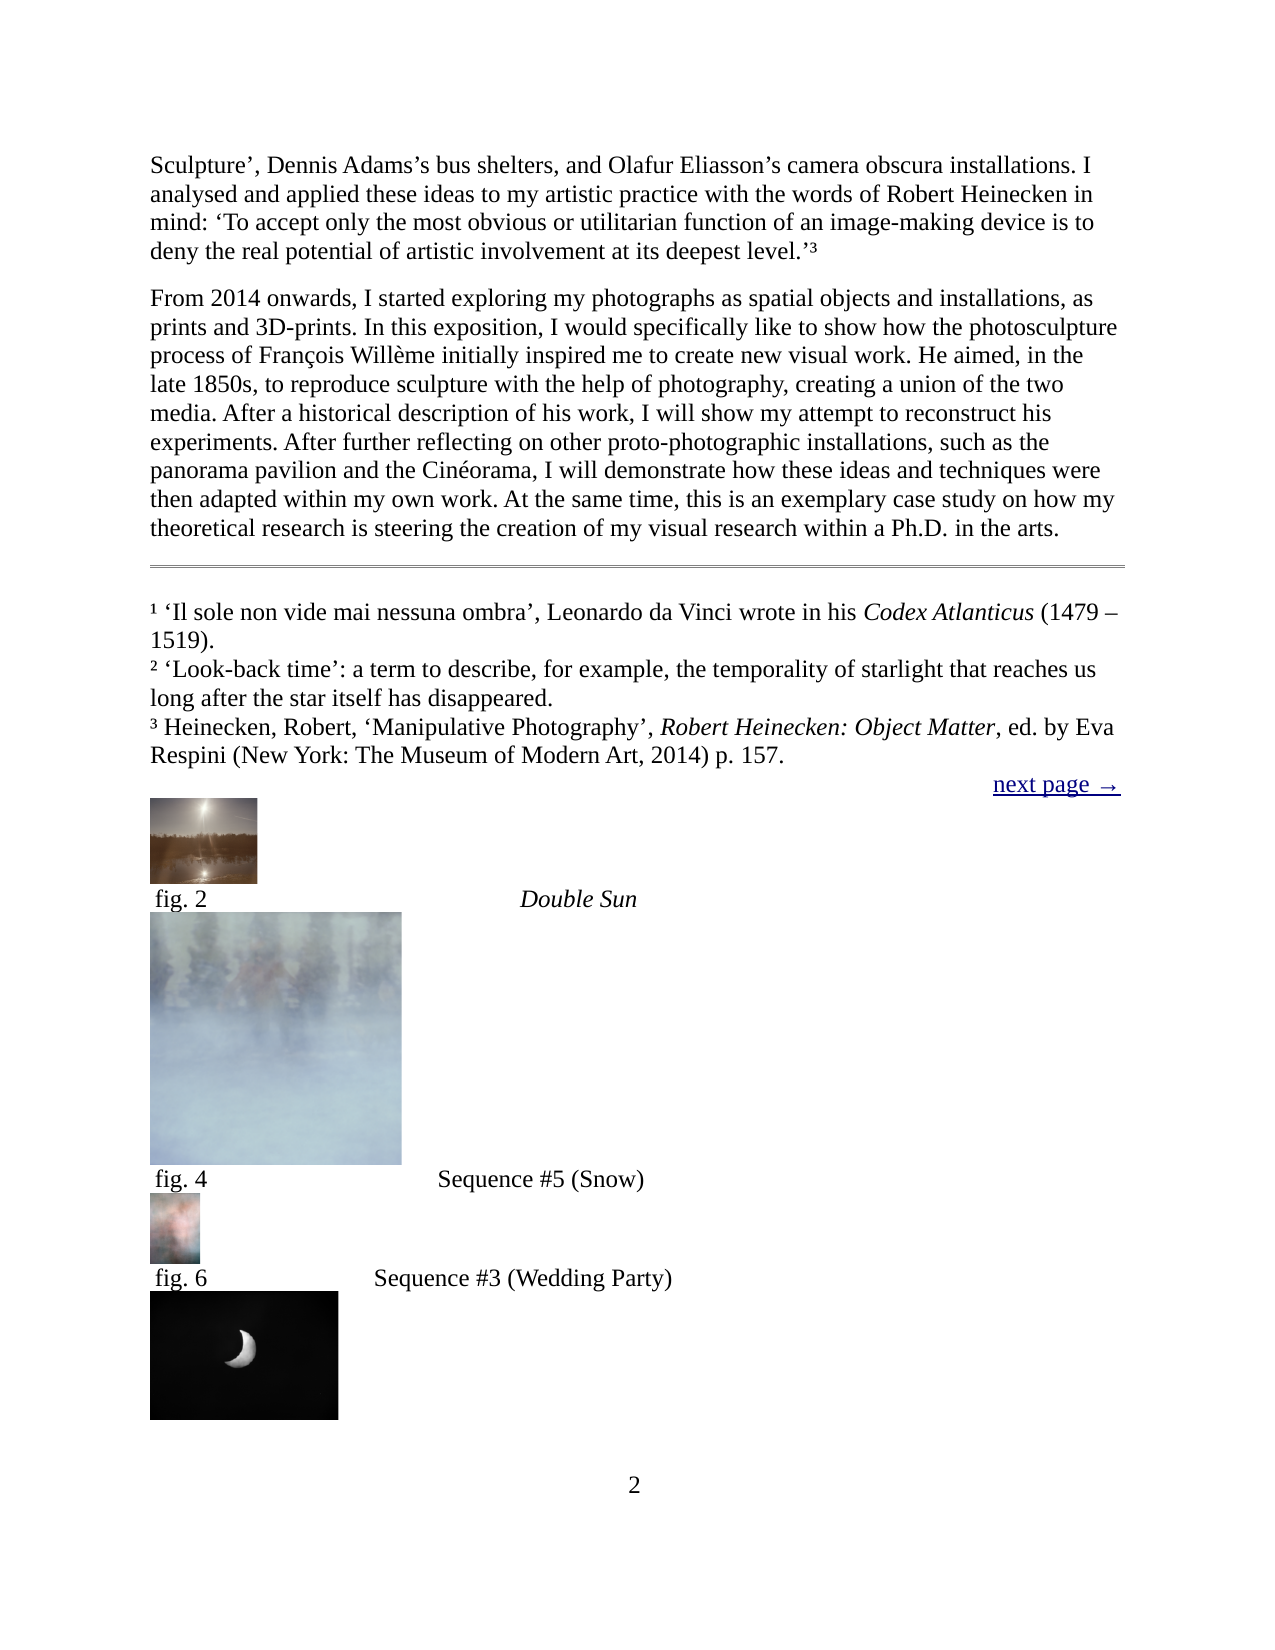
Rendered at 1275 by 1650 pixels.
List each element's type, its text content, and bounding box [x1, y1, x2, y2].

table_header Double Sun [516, 884, 1125, 913]
picture [150, 1193, 200, 1264]
table_header [150, 769, 203, 798]
table_header next page → [203, 769, 1125, 798]
table_header fig. 2 [150, 884, 516, 913]
table_header fig. 6 [150, 1263, 369, 1292]
table_header Sequence #5 (Snow) [433, 1164, 1125, 1193]
picture [150, 798, 258, 884]
text Sculpture’, Dennis Adams’s bus shelters, and Olafur Eliasson’s camera obscura installations. I analysed and applied these ideas to my artistic practice with the words of Robert Heinecken in mind: ‘To accept only the most obvious or utilitarian function of an image-making device is to deny the real potential of artistic involvement at its deepest level.’³ [150, 150, 1125, 265]
text From 2014 onwards, I started exploring my photographs as spatial objects and installations, as prints and 3D-prints. In this exposition, I would specifically like to show how the photosculpture process of François Willème initially inspired me to create new visual work. He aimed, in the late 1850s, to reproduce sculpture with the help of photography, creating a union of the two media. After a historical description of his work, I will show my attempt to reconstruct his experiments. After further reflecting on other proto-photographic installations, such as the panorama pavilion and the Cinéorama, I will demonstrate how these ideas and techniques were then adapted within my own work. At the same time, this is an exemplary case study on how my theoretical research is steering the creation of my visual research within a Ph.D. in the arts. [150, 283, 1125, 542]
table_header Sequence #3 (Wedding Party) [369, 1263, 1125, 1292]
text ¹ ‘Il sole non vide mai nessuna ombra’, Leonardo da Vinci wrote in his Codex Atlanticus (1479 – 1519). ² ‘Look-back time’: a term to describe, for example, the temporality of starlight that reaches us long after the star itself has disappeared. ³ Heinecken, Robert, ‘Manipulative Photography’, Robert Heinecken: Object Matter, ed. by Eva Respini (New York: The Museum of Modern Art, 2014) p. 157. [150, 597, 1125, 769]
picture [150, 1291, 339, 1420]
table_header fig. 4 [150, 1164, 433, 1193]
picture [150, 912, 402, 1165]
